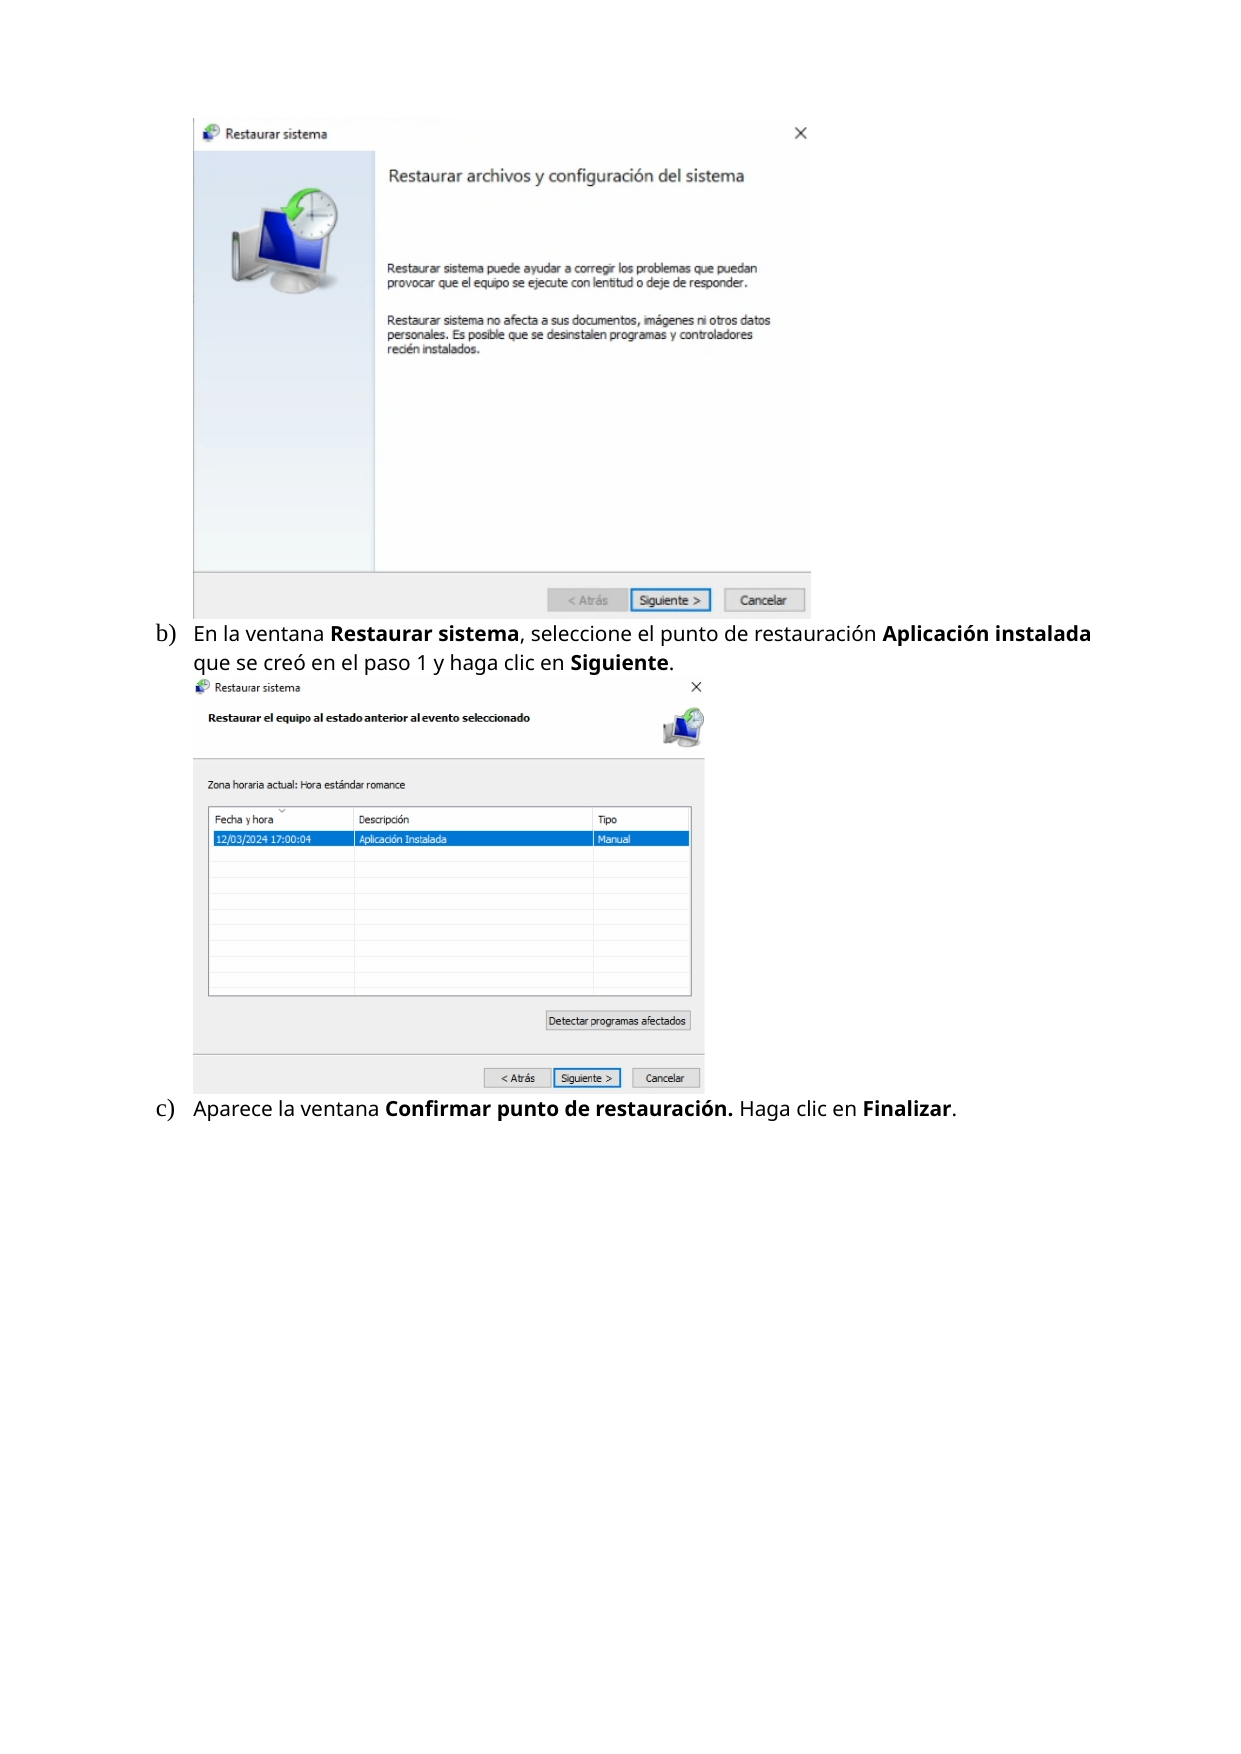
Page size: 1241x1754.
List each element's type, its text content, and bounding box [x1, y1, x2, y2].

list Aparece la ventana Confirmar punto de restauración. Haga clic en Finalizar. [156, 1093, 1122, 1123]
picture [193, 118, 811, 619]
list En la ventana Restaurar sistema, seleccione el punto de restauración Aplicación instalada que se creó en el paso 1 y haga clic en Siguiente. [156, 618, 1122, 676]
picture [193, 676, 705, 1094]
